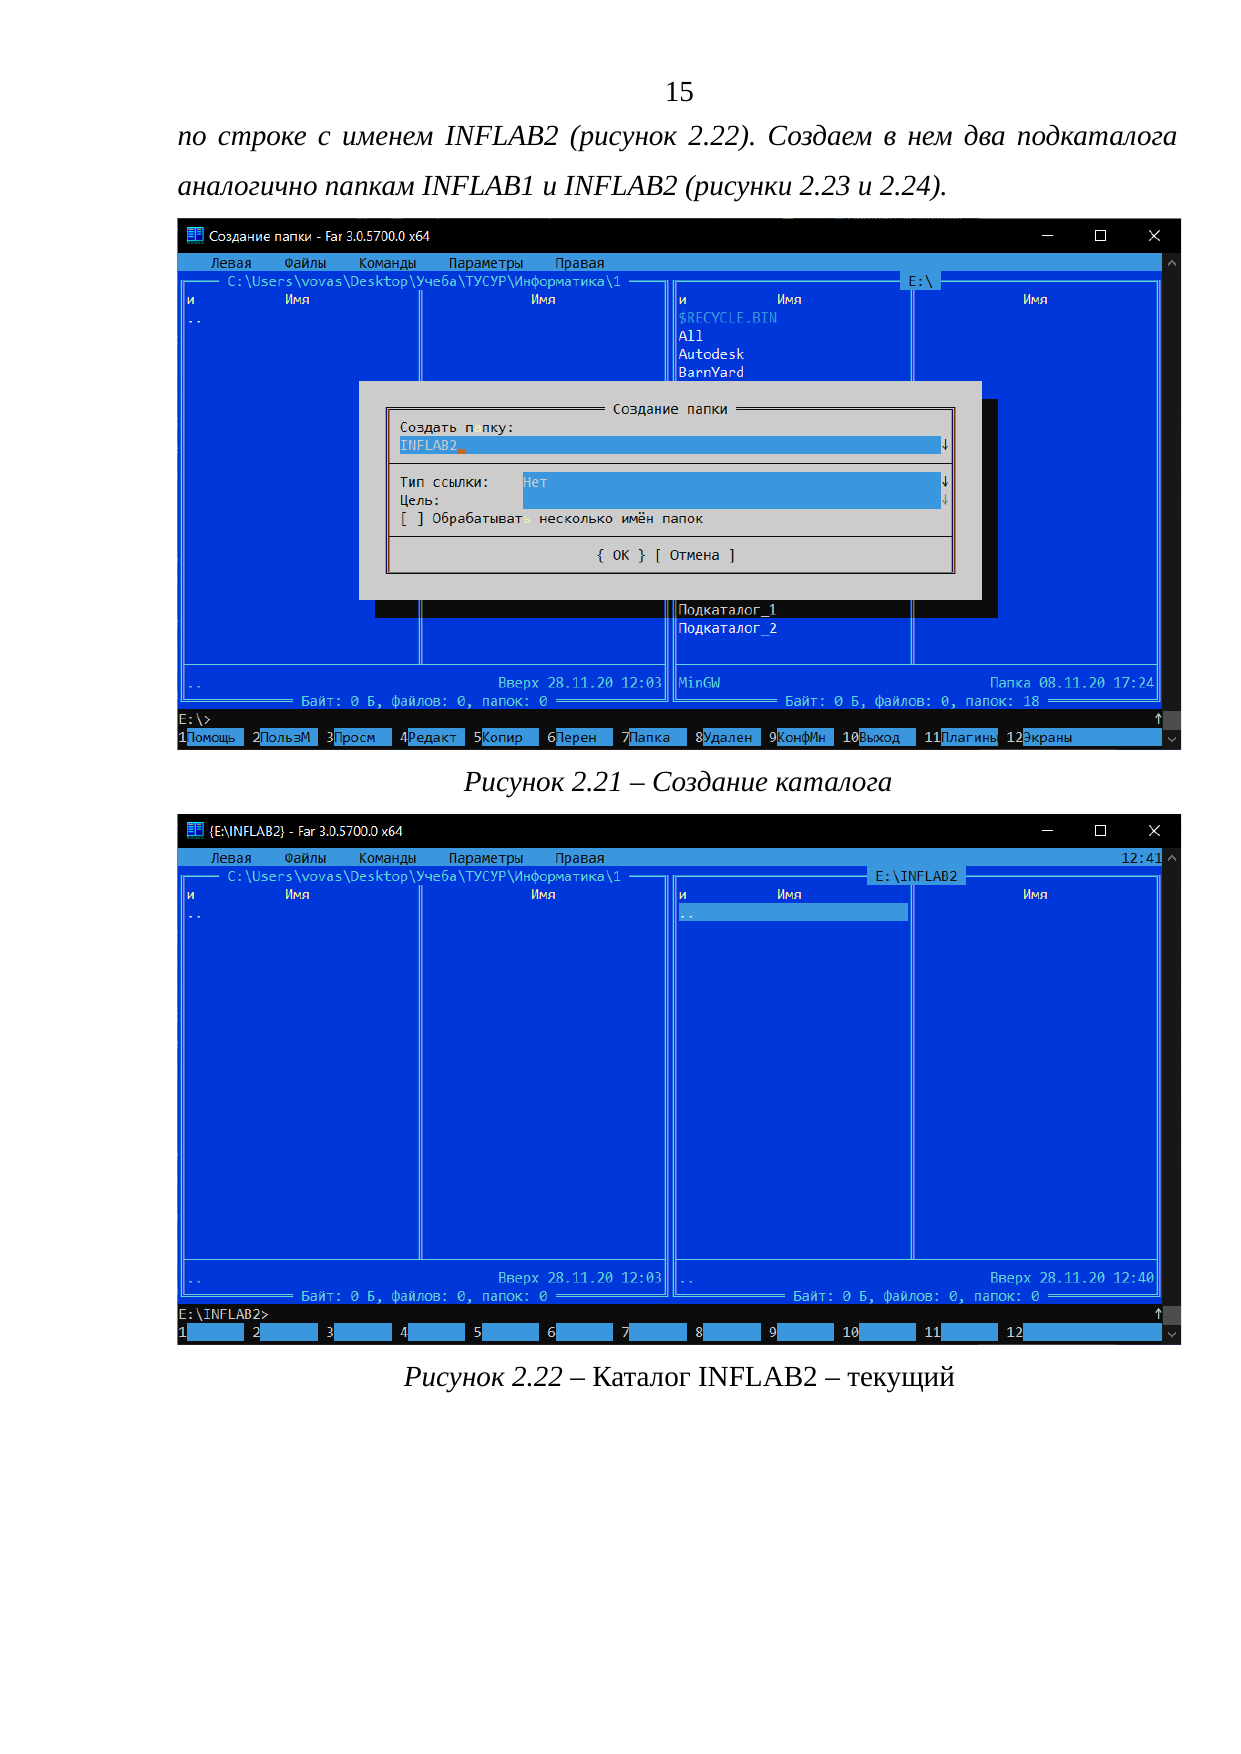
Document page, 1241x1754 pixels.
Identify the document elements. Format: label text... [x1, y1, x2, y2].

text Рисунок 2.21 – Создание каталога [177, 764, 1181, 797]
text Рисунок 2.22 – Каталог INFLAB2 – текущий [177, 1359, 1181, 1393]
text по строке с именем INFLAB2 (рисунок 2.22). Создаем в нем два подкаталога аналогично папкам INFLAB1 и INFLAB2 (рисунки 2.23 и 2.24). [177, 118, 1181, 202]
